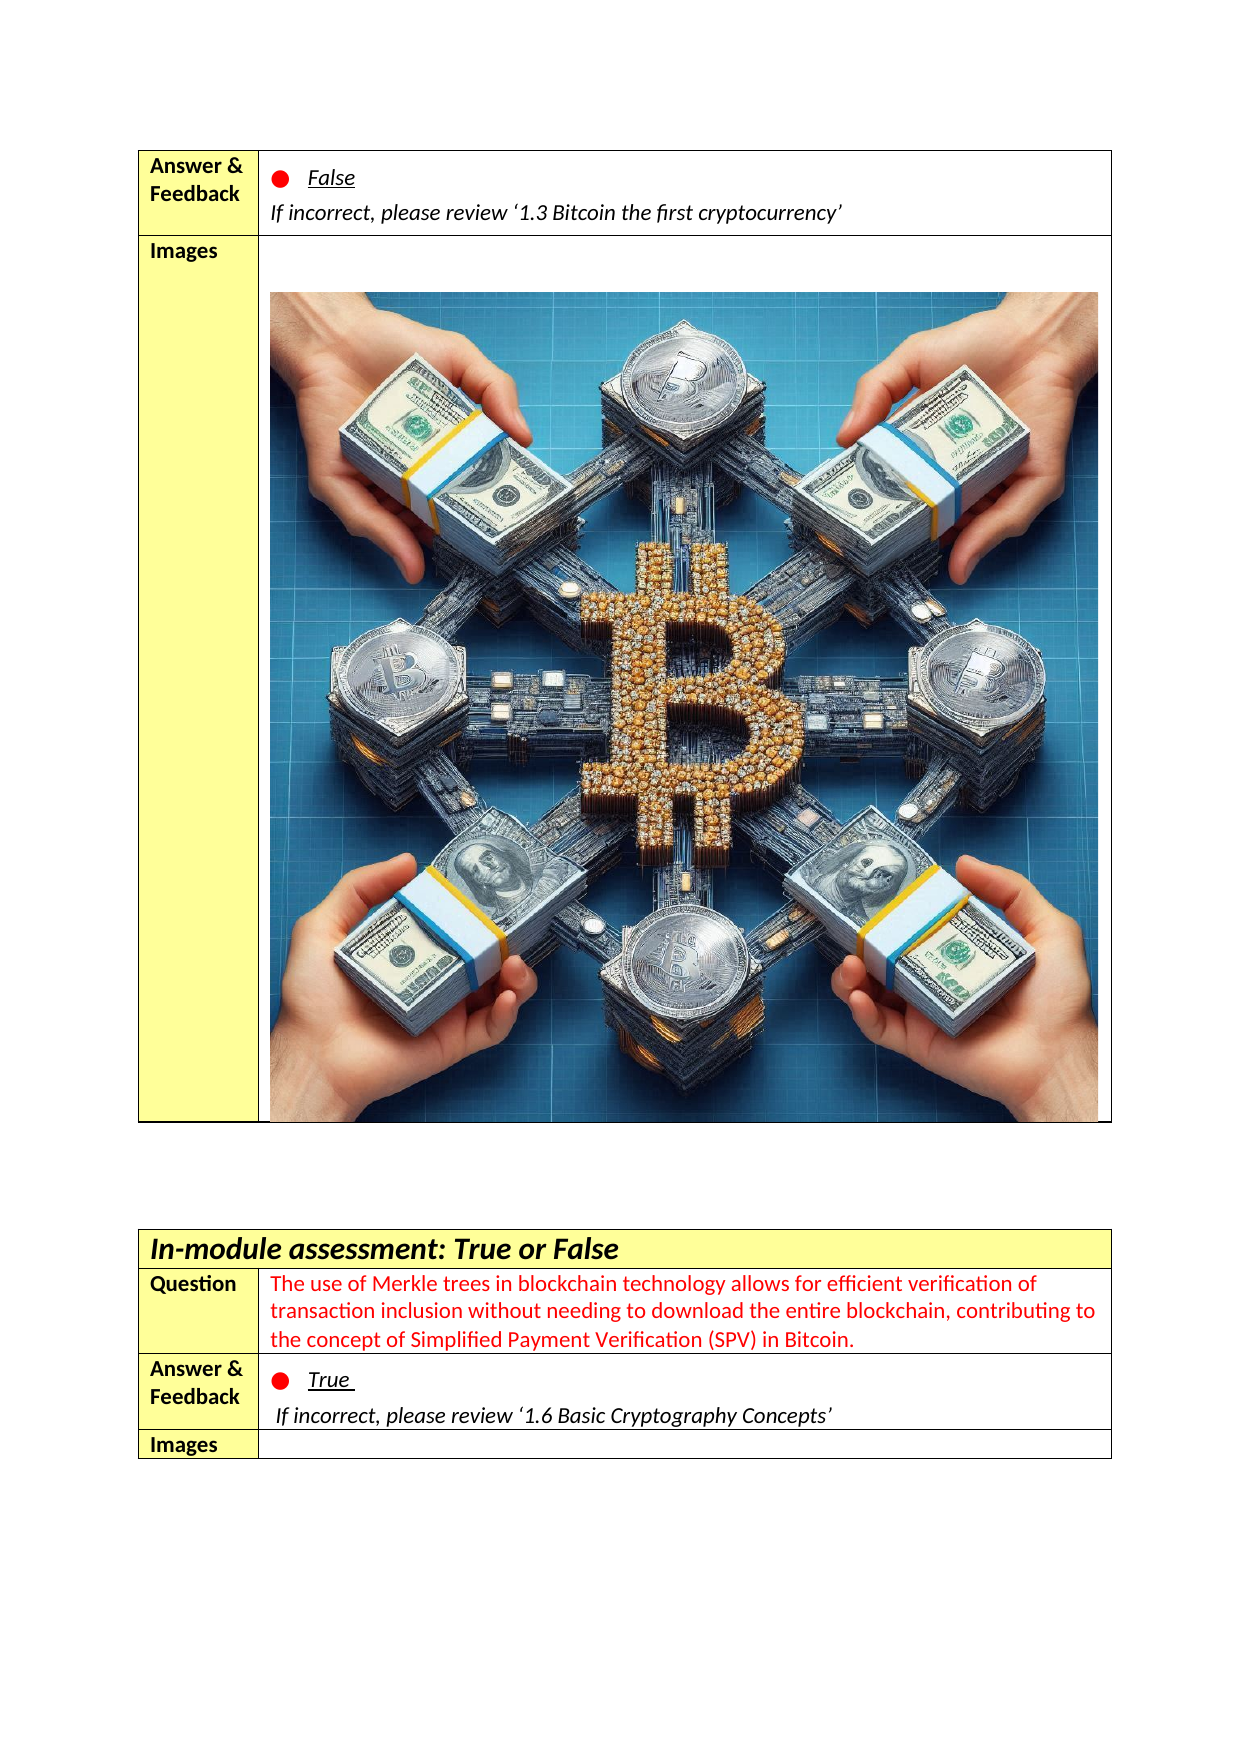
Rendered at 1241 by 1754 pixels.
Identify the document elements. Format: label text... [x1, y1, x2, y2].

table_cell Images [139, 1430, 258, 1458]
table_header In-module assessment: True or False [139, 1230, 1111, 1268]
picture [270, 292, 1099, 1122]
table_cell True If incorrect, please review ‘1.6 Basic Cryptography Concepts’ [259, 1354, 1111, 1429]
table_cell Images [139, 236, 258, 1121]
table_cell The use of Merkle trees in blockchain technology allows for efficient verification of transaction inclusion without needing to download the entire blockchain, contributing to the concept of Simplified Payment Verification (SPV) in Bitcoin. [259, 1269, 1111, 1353]
table_cell False If incorrect, please review ‘1.3 Bitcoin the first cryptocurrency’ [259, 151, 1111, 235]
table_cell Question [139, 1269, 258, 1353]
table_cell Answer & Feedback [139, 151, 258, 235]
table_cell [259, 236, 1111, 1121]
table_cell [259, 1430, 1111, 1458]
table_cell Answer & Feedback [139, 1354, 258, 1429]
